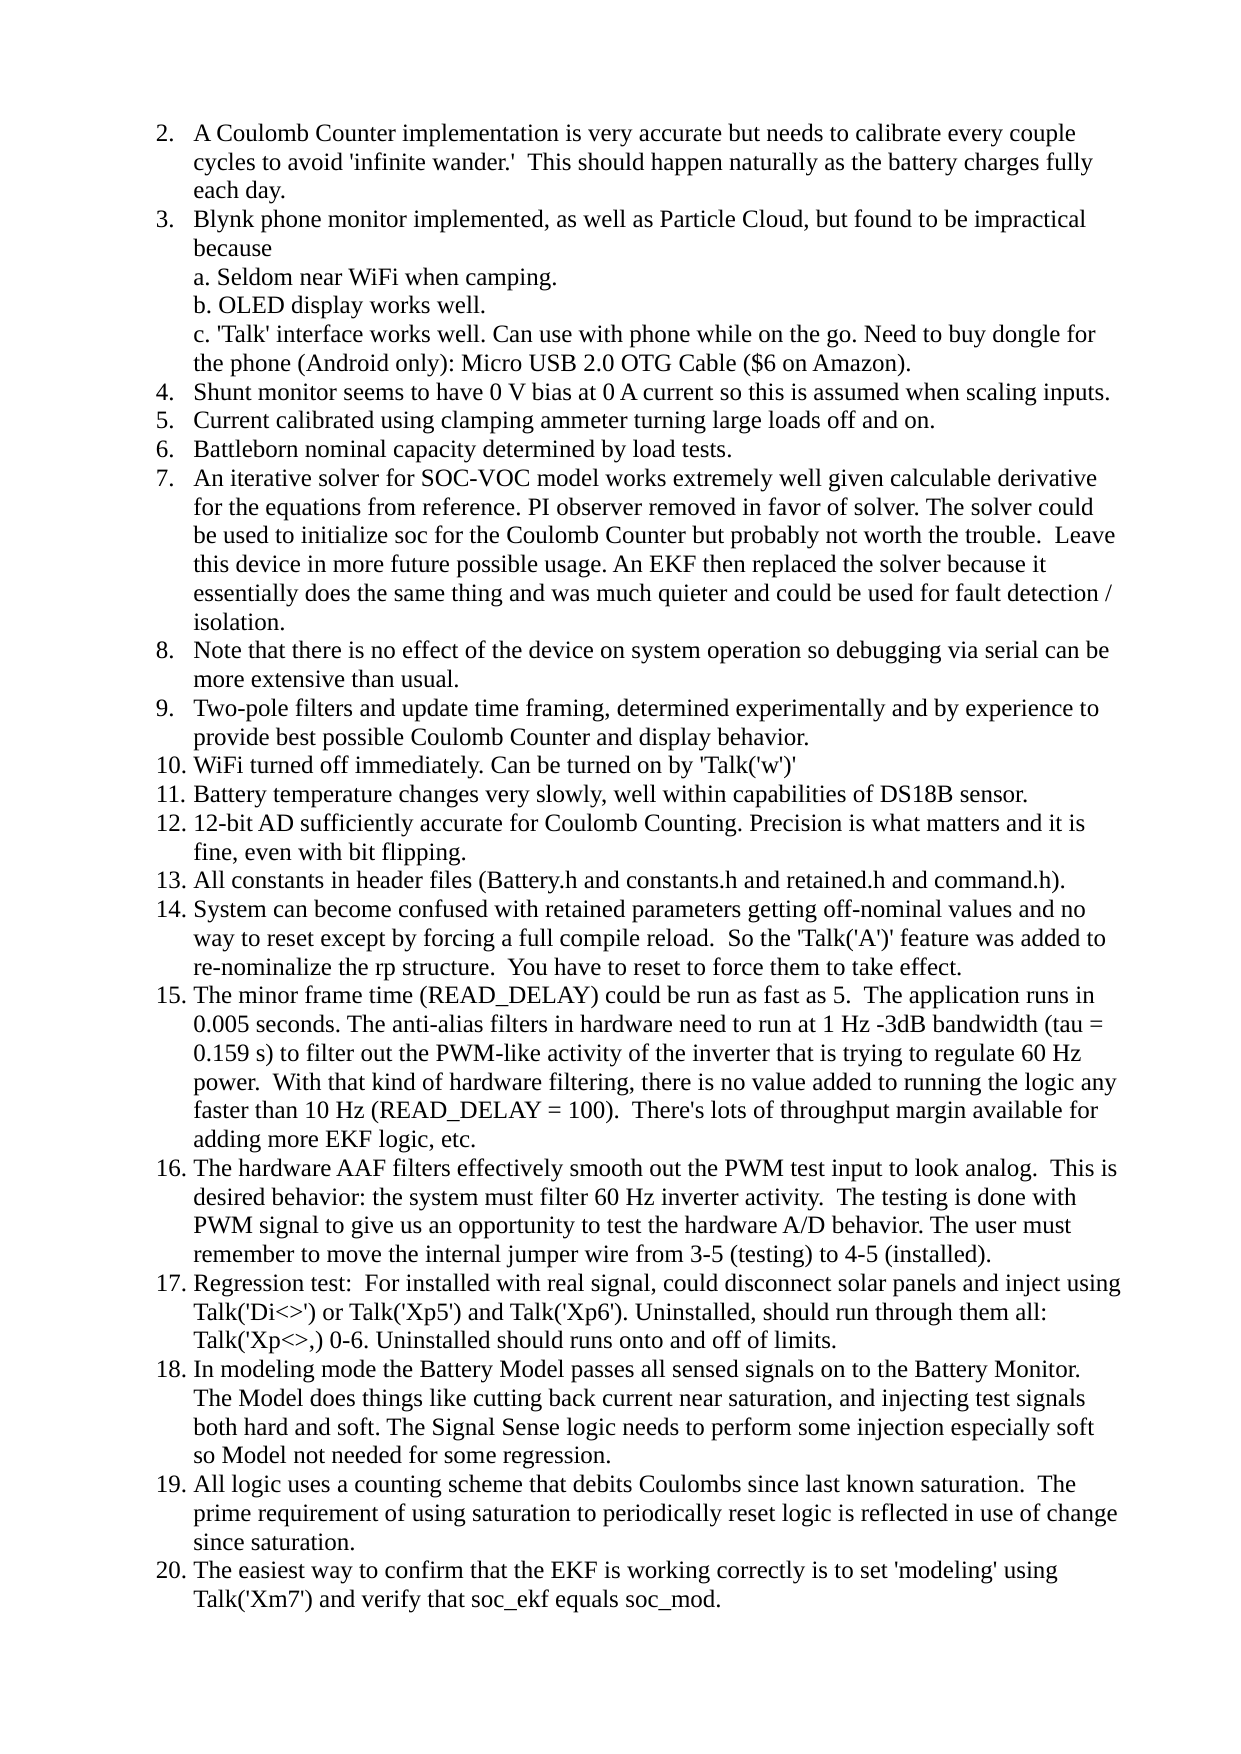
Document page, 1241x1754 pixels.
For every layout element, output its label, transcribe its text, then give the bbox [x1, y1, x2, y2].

list System can become confused with retained parameters getting off-nominal values and no way to reset except by forcing a full compile reload. So the 'Talk('A')' feature was added to re-nominalize the rp structure. You have to reset to force them to take effect. [156, 894, 1122, 981]
list A Coulomb Counter implementation is very accurate but needs to calibrate every couple cycles to avoid 'infinite wander.' This should happen naturally as the battery charges fully each day. [156, 118, 1122, 204]
list Two-pole filters and update time framing, determined experimentally and by experience to provide best possible Coulomb Counter and display behavior. [156, 693, 1122, 751]
list The minor frame time (READ_DELAY) could be run as fast as 5. The application runs in 0.005 seconds. The anti-alias filters in hardware need to run at 1 Hz -3dB bandwidth (tau = 0.159 s) to filter out the PWM-like activity of the inverter that is trying to regulate 60 Hz power. With that kind of hardware filtering, there is no value added to running the logic any faster than 10 Hz (READ_DELAY = 100). There's lots of throughput margin available for adding more EKF logic, etc. [156, 981, 1122, 1153]
list Regression test: For installed with real signal, could disconnect solar panels and inject using Talk('Di<>') or Talk('Xp5') and Talk('Xp6'). Uninstalled, should run through them all: Talk('Xp<>,) 0-6. Uninstalled should runs onto and off of limits. [156, 1268, 1122, 1354]
list Shunt monitor seems to have 0 V bias at 0 A current so this is assumed when scaling inputs. [156, 377, 1122, 406]
list The hardware AAF filters effectively smooth out the PWM test input to look analog. This is desired behavior: the system must filter 60 Hz inverter activity. The testing is done with PWM signal to give us an opportunity to test the hardware A/D behavior. The user must remember to move the internal jumper wire from 3-5 (testing) to 4-5 (installed). [156, 1153, 1122, 1268]
list c. 'Talk' interface works well. Can use with phone while on the go. Need to buy dongle for the phone (Android only): Micro USB 2.0 OTG Cable ($6 on Amazon). [156, 319, 1122, 377]
list All logic uses a counting scheme that debits Coulombs since last known saturation. The prime requirement of using saturation to periodically reset logic is reflected in use of change since saturation. [156, 1469, 1122, 1556]
list a. Seldom near WiFi when camping. [156, 262, 1122, 291]
list All constants in header files (Battery.h and constants.h and retained.h and command.h). [156, 866, 1122, 894]
list Note that there is no effect of the device on system operation so debugging via serial can be more extensive than usual. [156, 636, 1122, 693]
list Blynk phone monitor implemented, as well as Particle Cloud, but found to be impractical because [156, 204, 1122, 262]
list Battleborn nominal capacity determined by load tests. [156, 434, 1122, 463]
list In modeling mode the Battery Model passes all sensed signals on to the Battery Monitor. The Model does things like cutting back current near saturation, and injecting test signals both hard and soft. The Signal Sense logic needs to perform some injection especially soft so Model not needed for some regression. [156, 1354, 1122, 1469]
list b. OLED display works well. [156, 291, 1122, 319]
list Battery temperature changes very slowly, well within capabilities of DS18B sensor. [156, 779, 1122, 808]
list 12-bit AD sufficiently accurate for Coulomb Counting. Precision is what matters and it is fine, even with bit flipping. [156, 808, 1122, 866]
list Current calibrated using clamping ammeter turning large loads off and on. [156, 406, 1122, 434]
list WiFi turned off immediately. Can be turned on by 'Talk('w')' [156, 751, 1122, 779]
list The easiest way to confirm that the EKF is working correctly is to set 'modeling' using Talk('Xm7') and verify that soc_ekf equals soc_mod. [156, 1556, 1122, 1613]
list An iterative solver for SOC-VOC model works extremely well given calculable derivative for the equations from reference. PI observer removed in favor of solver. The solver could be used to initialize soc for the Coulomb Counter but probably not worth the trouble. Leave this device in more future possible usage. An EKF then replaced the solver because it essentially does the same thing and was much quieter and could be used for fault detection / isolation. [156, 463, 1122, 636]
